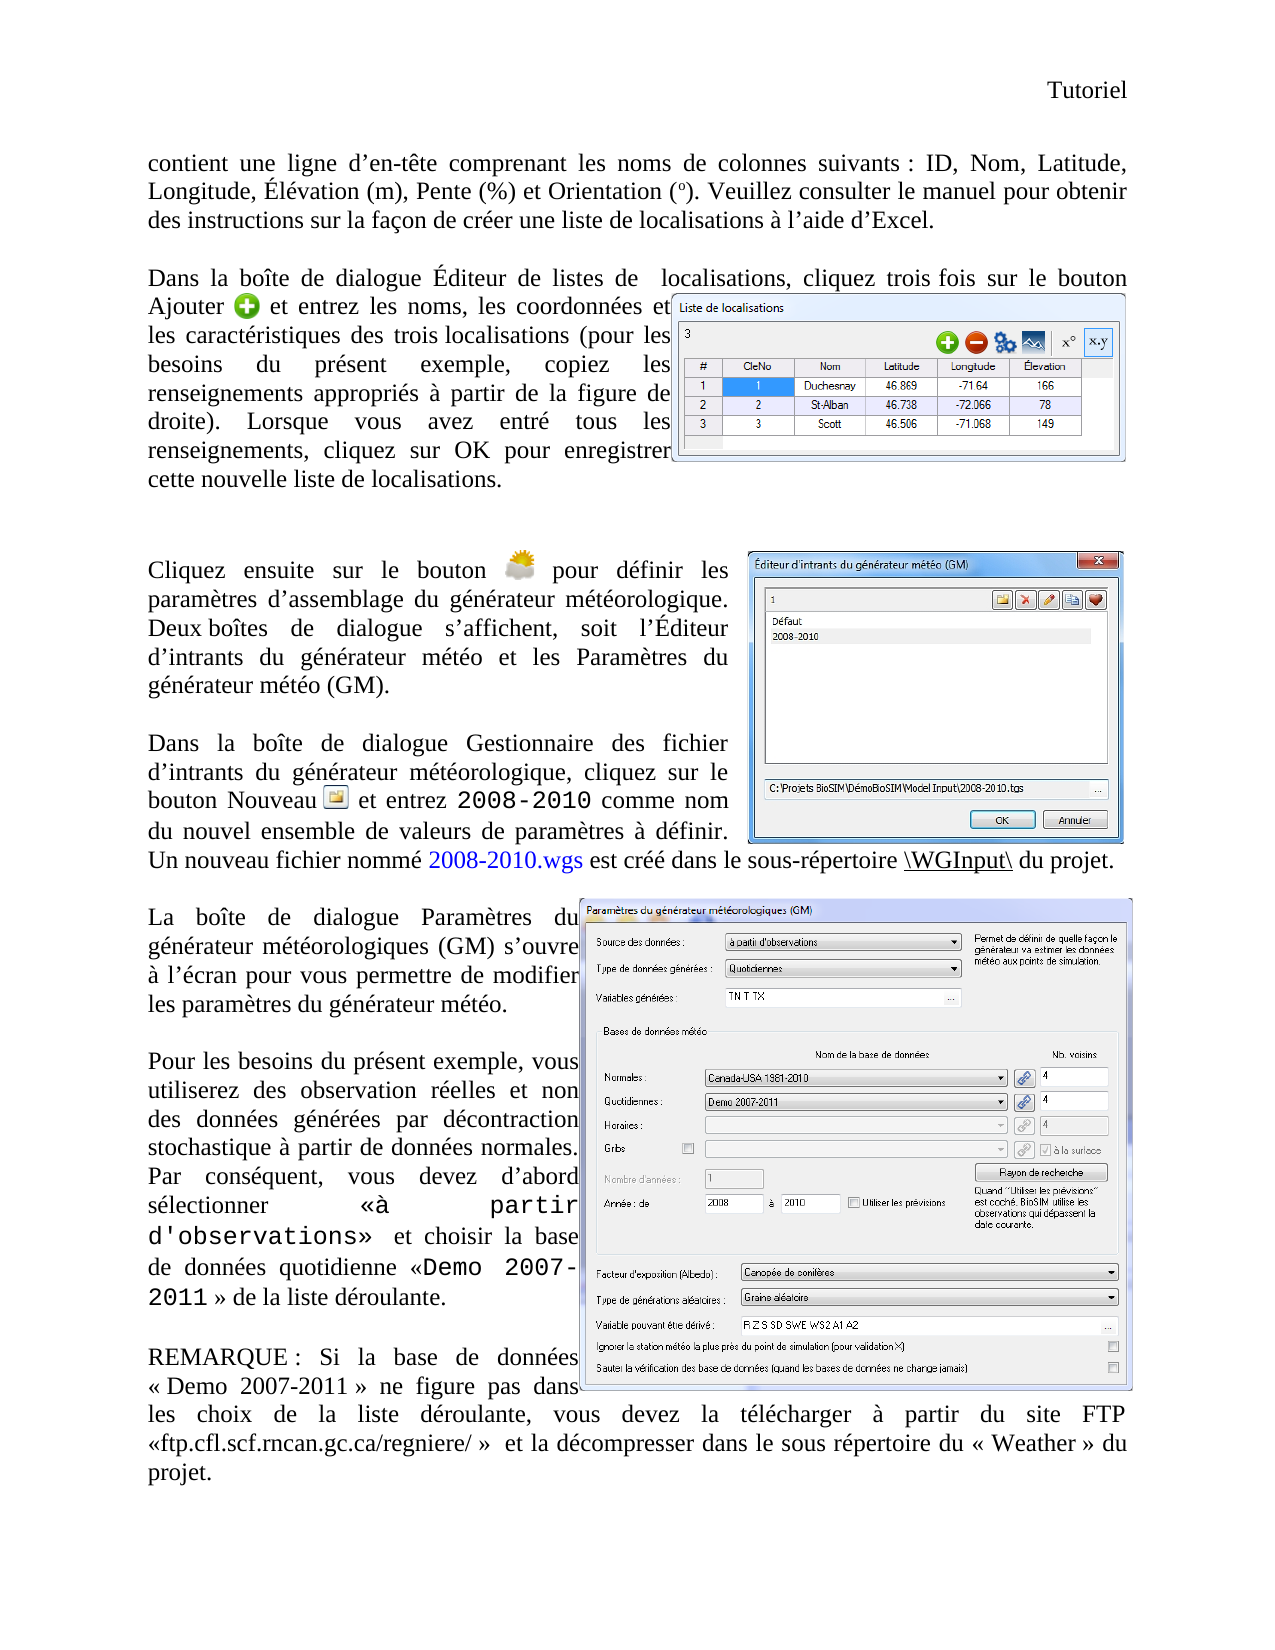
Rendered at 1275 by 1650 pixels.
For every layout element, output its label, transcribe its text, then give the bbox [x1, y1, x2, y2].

picture [671, 293, 1126, 462]
picture [579, 898, 1133, 1391]
text La boîte de dialogue Paramètres du générateur météorologiques (GM) s’ouvre à l’écran pour vous permettre de modifier les paramètres du générateur météo. [148, 902, 579, 1017]
picture [234, 293, 260, 319]
text Dans la boîte de dialogue Gestionnaire des fichier d’intrants du générateur météorologique, cliquez sur le bouton Nouveau et entrez 2008-2010 comme nom du nouvel ensemble de valeurs de paramètres à définir. Un nouveau fichier nommé 2008-2010.wgs est créé dans le sous-répertoire \WGInput\ du projet. [148, 728, 1127, 874]
picture [747, 551, 1124, 844]
text Pour les besoins du présent exemple, vous utiliserez des observation réelles et non des données générées par décontraction stochastique à partir de données normales. Par conséquent, vous devez d’abord sélectionner «à partir d'observations» et choisir la base de données quotidienne «Demo 2007-2011 » de la liste déroulante. [148, 1046, 579, 1313]
text REMARQUE : Si la base de données « Demo 2007-2011 » ne figure pas dans les choix de la liste déroulante, vous devez la télécharger à partir du site FTP «ftp.cfl.scf.rncan.gc.ca/regniere/ » et la décompresser dans le sous répertoire du « Weather » du projet. [148, 1342, 1127, 1486]
text contient une ligne d’en-tête comprenant les noms de colonnes suivants : ID, Nom, Latitude, Longitude, Élévation (m), Pente (%) et Orientation (o). Veuillez consulter le manuel pour obtenir des instructions sur la façon de créer une liste de localisations à l’aide d’Excel. [148, 148, 1127, 234]
text Cliquez ensuite sur le bouton pour définir les paramètres d’assemblage du générateur météorologique. Deux boîtes de dialogue s’affichent, soit l’Éditeur d’intrants du générateur météo et les Paramètres du générateur météo (GM). [148, 550, 1127, 699]
text Dans la boîte de dialogue Éditeur de listes de localisations, cliquez trois fois sur le bouton Ajouter et entrez les noms, les coordonnées et les caractéristiques des trois localisations (pour les besoins du présent exemple, copiez les renseignements appropriés à partir de la figure de droite). Lorsque vous avez entré tous les renseignements, cliquez sur OK pour enregistrer cette nouvelle liste de localisations. [148, 263, 1127, 493]
picture [505, 550, 535, 580]
picture [323, 785, 349, 809]
